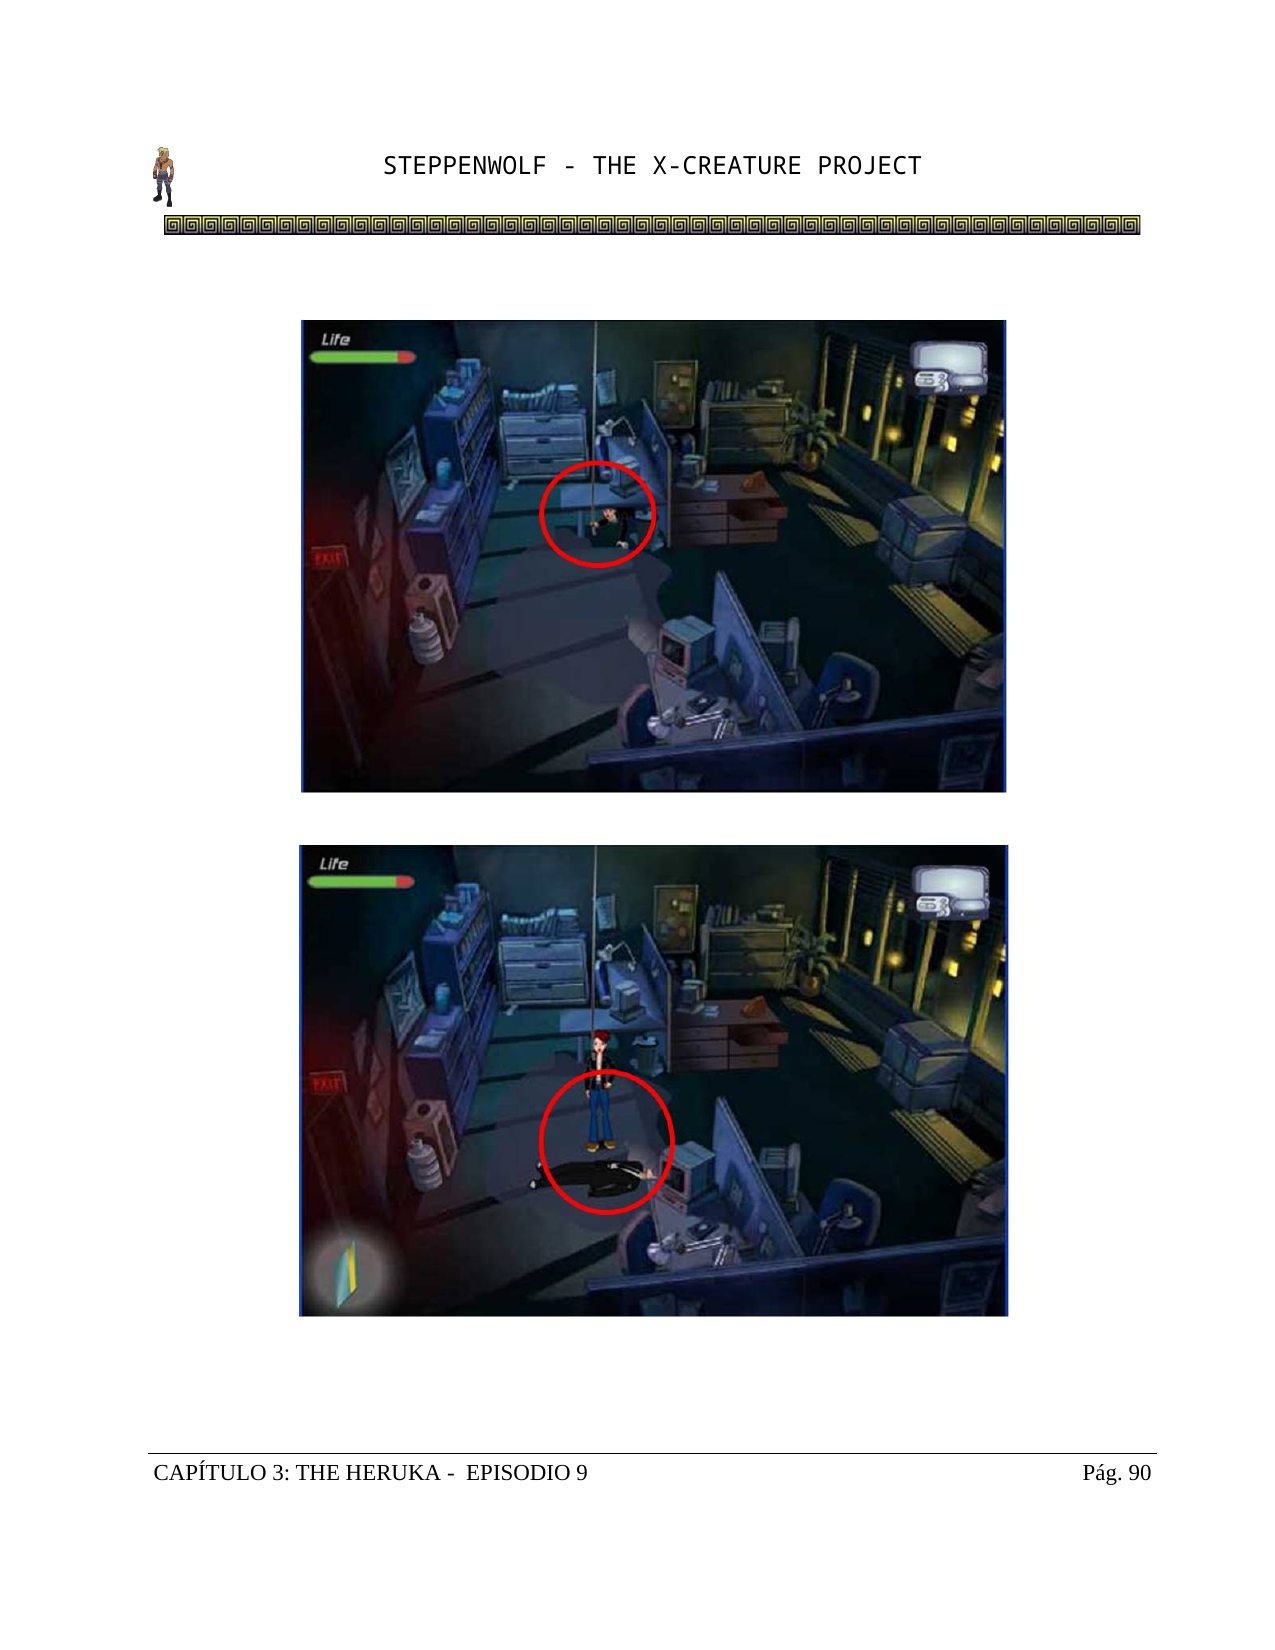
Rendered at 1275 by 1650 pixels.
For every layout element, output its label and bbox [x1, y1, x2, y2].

picture [164, 215, 1141, 235]
picture [298, 844, 1009, 1317]
picture [301, 319, 1007, 793]
picture [147, 147, 181, 207]
